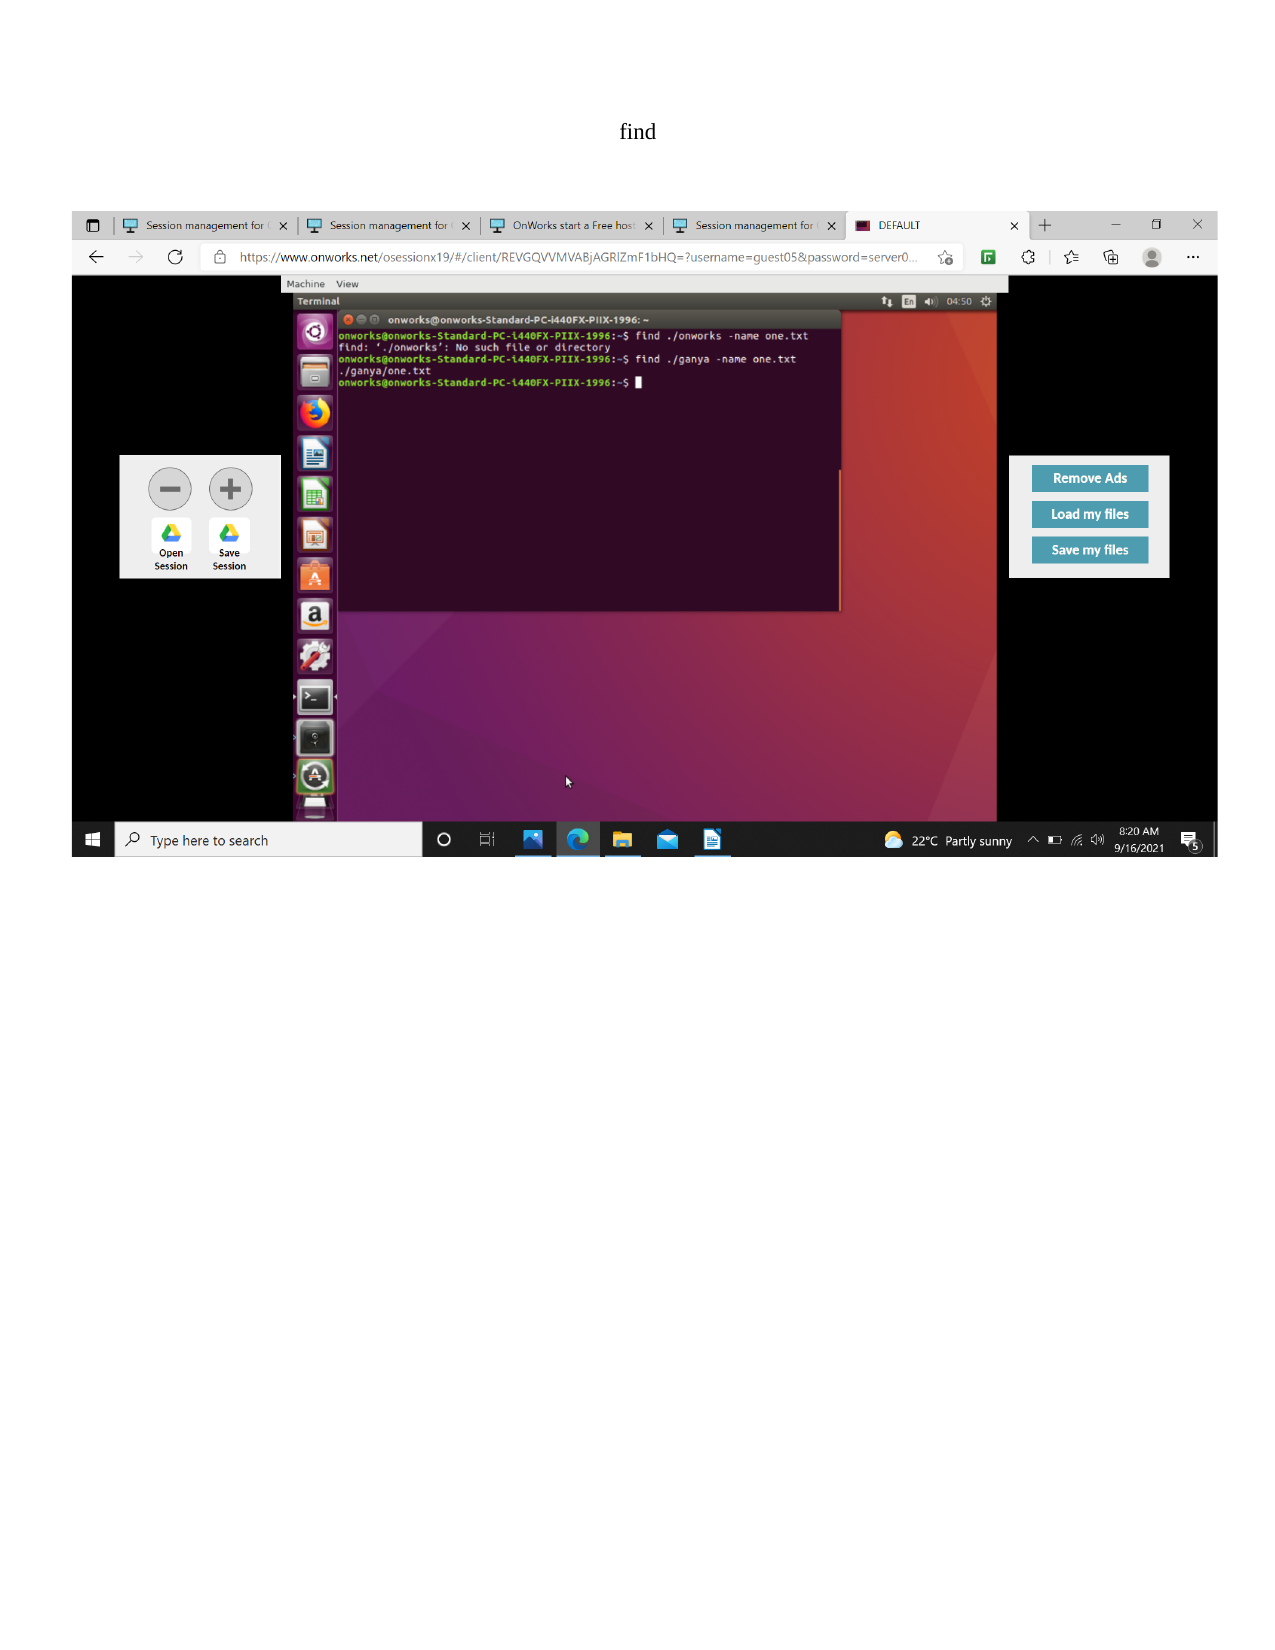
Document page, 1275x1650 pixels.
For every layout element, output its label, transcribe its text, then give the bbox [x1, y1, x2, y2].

text find [118, 118, 1157, 144]
